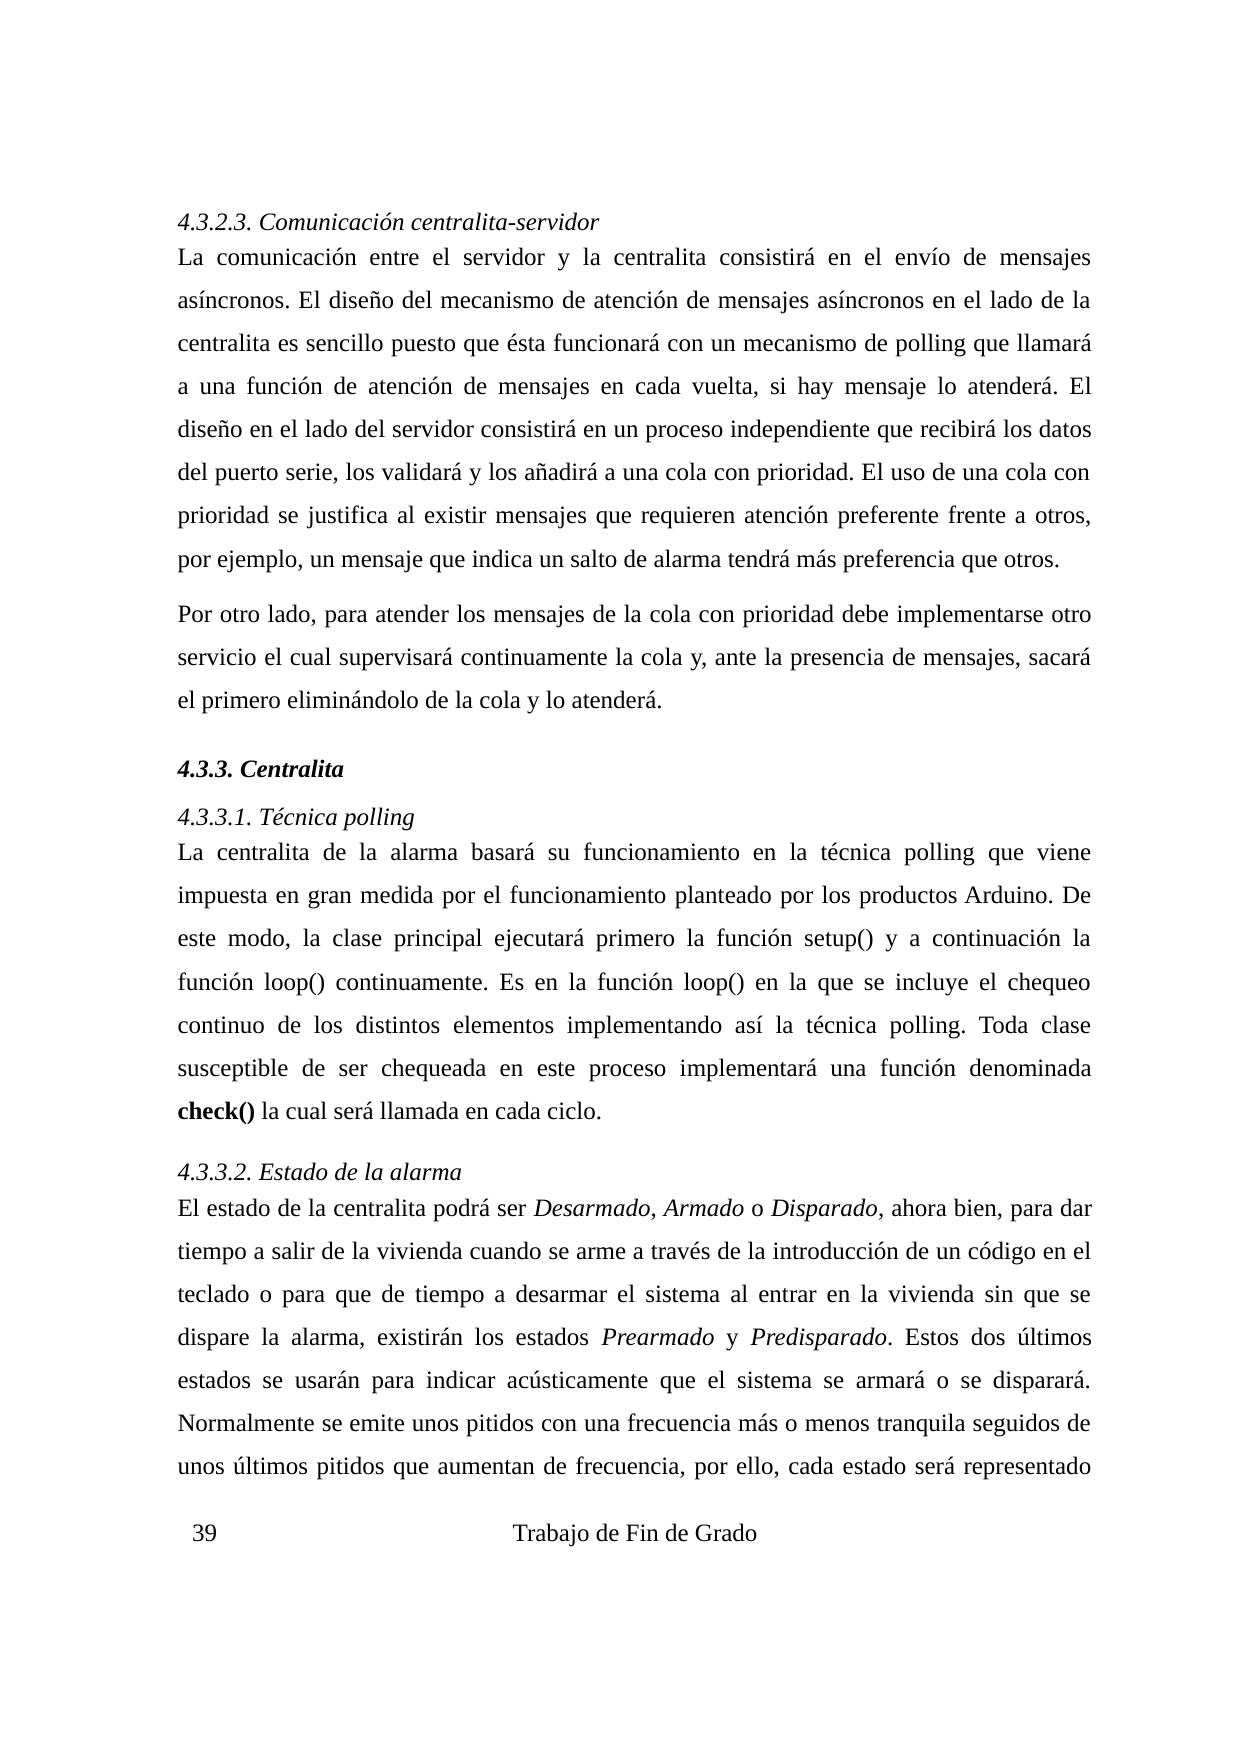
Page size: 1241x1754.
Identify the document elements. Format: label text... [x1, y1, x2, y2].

subtitle 4.3.3.1. Técnica polling [177, 802, 1092, 831]
text El estado de la centralita podrá ser Desarmado, Armado o Disparado, ahora bien, para dar tiempo a salir de la vivienda cuando se arme a través de la introducción de un código en el teclado o para que de tiempo a desarmar el sistema al entrar en la vivienda sin que se dispare la alarma, existirán los estados Prearmado y Predisparado. Estos dos últimos estados se usarán para indicar acústicamente que el sistema se armará o se disparará. Normalmente se emite unos pitidos con una frecuencia más o menos tranquila seguidos de unos últimos pitidos que aumentan de frecuencia, por ello, cada estado será representado [177, 1193, 1092, 1480]
subtitle 4.3.3.2. Estado de la alarma [177, 1157, 1092, 1186]
text La centralita de la alarma basará su funcionamiento en la técnica polling que viene impuesta en gran medida por el funcionamiento planteado por los productos Arduino. De este modo, la clase principal ejecutará primero la función setup() y a continuación la función loop() continuamente. Es en la función loop() en la que se incluye el chequeo continuo de los distintos elementos implementando así la técnica polling. Toda clase susceptible de ser chequeada en este proceso implementará una función denominada check() la cual será llamada en cada ciclo. [177, 837, 1092, 1125]
subtitle 4.3.3. Centralita [177, 754, 1092, 783]
subtitle 4.3.2.3. Comunicación centralita-servidor [177, 207, 1092, 235]
text Por otro lado, para atender los mensajes de la cola con prioridad debe implementarse otro servicio el cual supervisará continuamente la cola y, ante la presencia de mensajes, sacará el primero eliminándolo de la cola y lo atenderá. [177, 599, 1092, 714]
text La comunicación entre el servidor y la centralita consistirá en el envío de mensajes asíncronos. El diseño del mecanismo de atención de mensajes asíncronos en el lado de la centralita es sencillo puesto que ésta funcionará con un mecanismo de polling que llamará a una función de atención de mensajes en cada vuelta, si hay mensaje lo atenderá. El diseño en el lado del servidor consistirá en un proceso independiente que recibirá los datos del puerto serie, los validará y los añadirá a una cola con prioridad. El uso de una cola con prioridad se justifica al existir mensajes que requieren atención preferente frente a otros, por ejemplo, un mensaje que indica un salto de alarma tendrá más preferencia que otros. [177, 242, 1092, 572]
